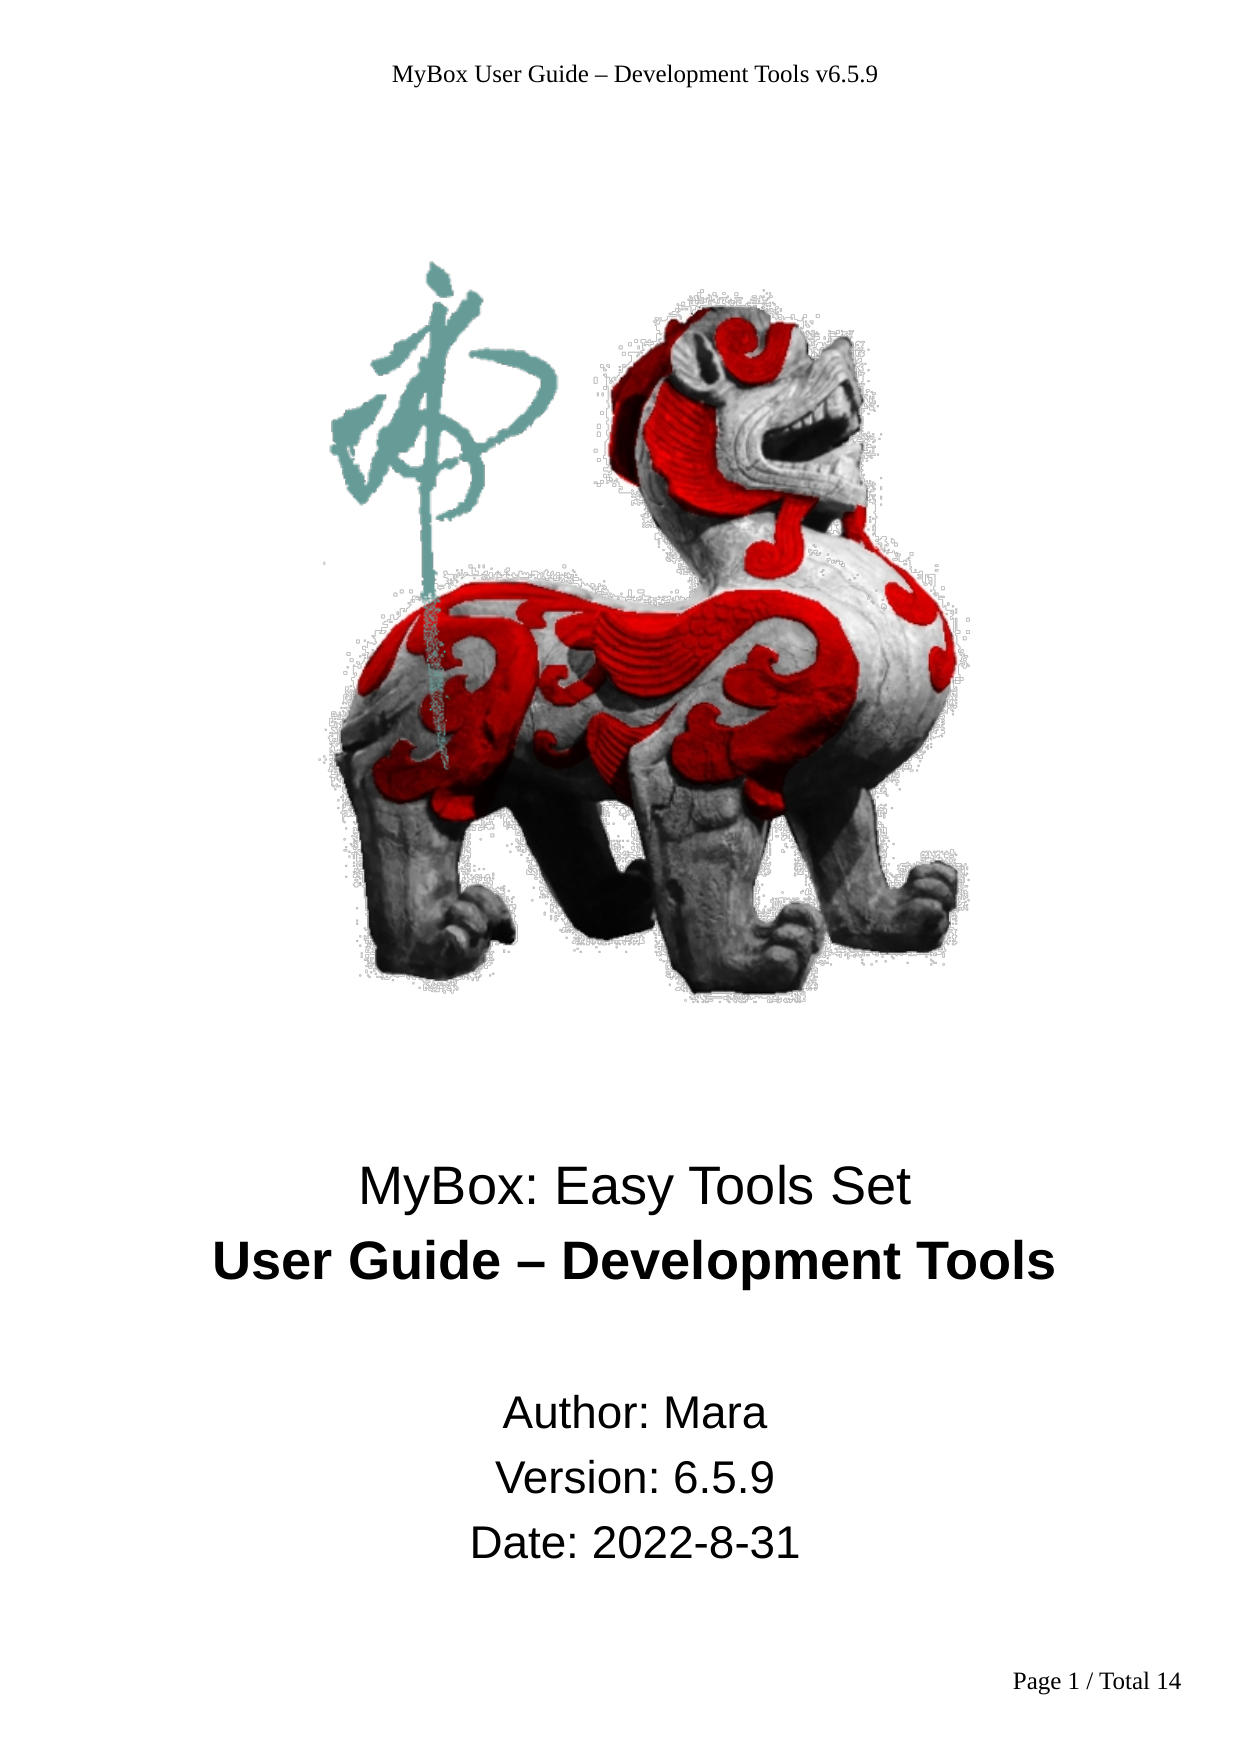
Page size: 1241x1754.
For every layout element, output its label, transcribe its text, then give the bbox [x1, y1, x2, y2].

text Date: 2022-8-31 [88, 1516, 1181, 1569]
text User Guide – Development Tools [88, 1228, 1181, 1291]
text Author: Mara [88, 1386, 1181, 1438]
subtitle MyBox: Easy Tools Set [88, 1153, 1181, 1216]
picture [244, 232, 1026, 1014]
text Version: 6.5.9 [88, 1451, 1181, 1503]
